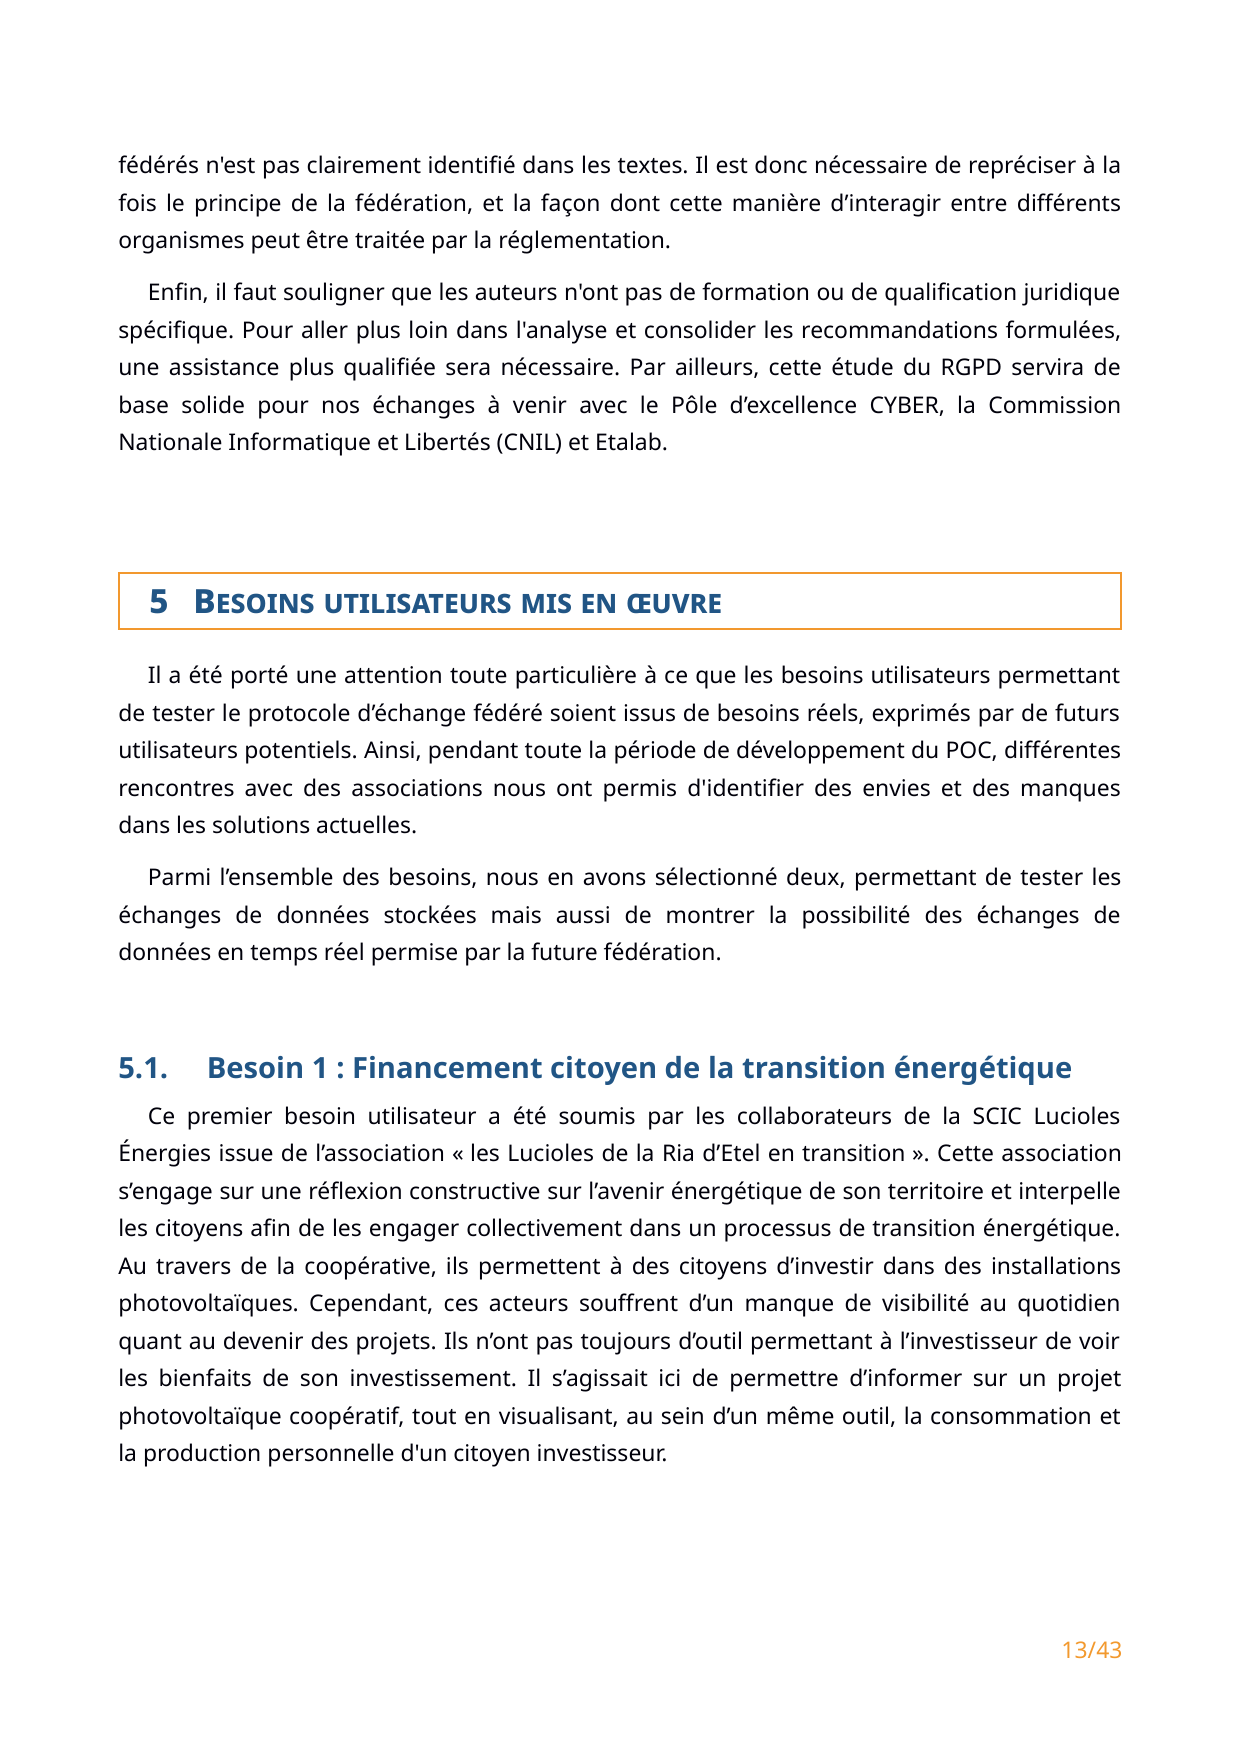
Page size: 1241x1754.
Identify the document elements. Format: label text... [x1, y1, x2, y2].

text Il a été porté une attention toute particulière à ce que les besoins utilisateurs permettant de tester le protocole d’échange fédéré soient issus de besoins réels, exprimés par de futurs utilisateurs potentiels. Ainsi, pendant toute la période de développement du POC, différentes rencontres avec des associations nous ont permis d'identifier des envies et des manques dans les solutions actuelles. [118, 659, 1122, 841]
subtitle Besoin 1 : Financement citoyen de la transition énergétique [118, 1047, 1122, 1087]
text Enfin, il faut souligner que les auteurs n'ont pas de formation ou de qualification juridique spécifique. Pour aller plus loin dans l'analyse et consolider les recommandations formulées, une assistance plus qualifiée sera nécessaire. Par ailleurs, cette étude du RGPD servira de base solide pour nos échanges à venir avec le Pôle d’excellence CYBER, la Commission Nationale Informatique et Libertés (CNIL) et Etalab. [118, 276, 1122, 458]
text Ce premier besoin utilisateur a été soumis par les collaborateurs de la SCIC Lucioles Énergies issue de l’association « les Lucioles de la Ria d’Etel en transition ». Cette association s’engage sur une réflexion constructive sur l’avenir énergétique de son territoire et interpelle les citoyens afin de les engager collectivement dans un processus de transition énergétique. Au travers de la coopérative, ils permettent à des citoyens d’investir dans des installations photovoltaïques. Cependant, ces acteurs souffrent d’un manque de visibilité au quotidien quant au devenir des projets. Ils n’ont pas toujours d’outil permettant à l’investisseur de voir les bienfaits de son investissement. Il s’agissait ici de permettre d’informer sur un projet photovoltaïque coopératif, tout en visualisant, au sein d’un même outil, la consommation et la production personnelle d'un citoyen investisseur. [118, 1099, 1122, 1468]
text fédérés n'est pas clairement identifié dans les textes. Il est donc nécessaire de repréciser à la fois le principe de la fédération, et la façon dont cette manière d’interagir entre différents organismes peut être traitée par la réglementation. [118, 149, 1122, 256]
subtitle Besoins utilisateurs mis en œuvre [120, 574, 1120, 628]
text Parmi l’ensemble des besoins, nous en avons sélectionné deux, permettant de tester les échanges de données stockées mais aussi de montrer la possibilité des échanges de données en temps réel permise par la future fédération. [118, 861, 1122, 968]
